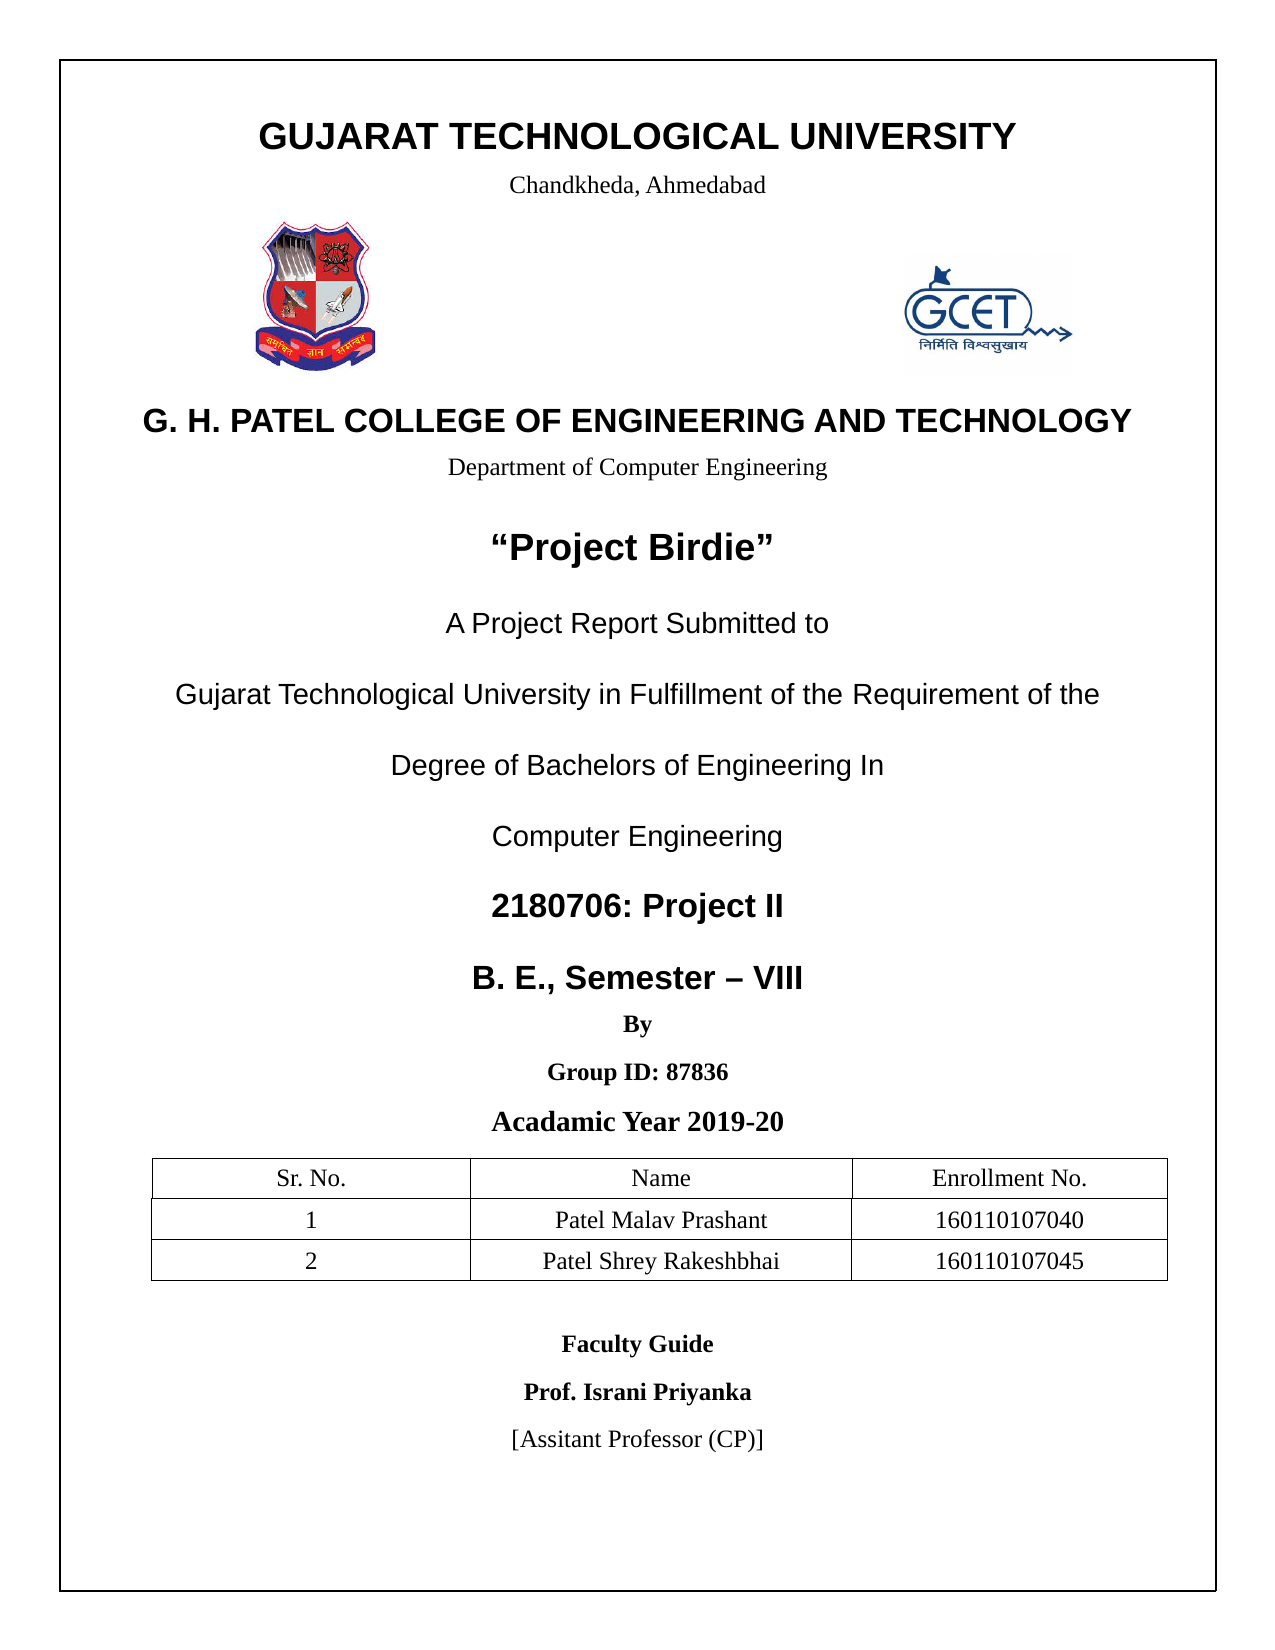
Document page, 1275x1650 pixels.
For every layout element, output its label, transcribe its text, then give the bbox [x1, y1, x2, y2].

table_cell Patel Malav Prashant [471, 1199, 851, 1239]
text Chandkheda, Ahmedabad [89, 170, 1186, 199]
subtitle 2180706: Project II [89, 886, 1186, 925]
subtitle A Project Report Submitted to [89, 606, 1186, 640]
subtitle Gujarat Technological University in Fulfillment of the Requirement of the [89, 677, 1186, 711]
text Acadamic Year 2019-20 [89, 1104, 1186, 1138]
subtitle B. E., Semester – VIII [89, 958, 1186, 997]
table_header Sr. No. [153, 1159, 470, 1198]
text Group ID: 87836 [89, 1057, 1186, 1086]
table_cell 1 [152, 1199, 470, 1239]
table_header Name [471, 1159, 852, 1198]
table_header Enrollment No. [853, 1159, 1167, 1198]
table_cell 160110107040 [852, 1199, 1167, 1239]
text By [89, 1009, 1186, 1038]
table_cell 160110107045 [852, 1240, 1167, 1280]
text Prof. Israni Priyanka [89, 1377, 1186, 1405]
subtitle Computer Engineering [89, 819, 1186, 853]
table_cell 2 [152, 1240, 470, 1280]
subtitle GUJARAT TECHNOLOGICAL UNIVERSITY [89, 114, 1186, 158]
text [Assitant Professor (CP)] [89, 1424, 1186, 1453]
picture [236, 217, 394, 375]
text Faculty Guide [89, 1329, 1186, 1358]
subtitle Degree of Bachelors of Engineering In [89, 748, 1186, 782]
text Department of Computer Engineering [89, 452, 1186, 481]
subtitle G. H. PATEL COLLEGE OF ENGINEERING AND TECHNOLOGY [89, 401, 1186, 440]
subtitle “Project Birdie” [89, 525, 1186, 569]
table_cell Patel Shrey Rakeshbhai [471, 1240, 851, 1280]
